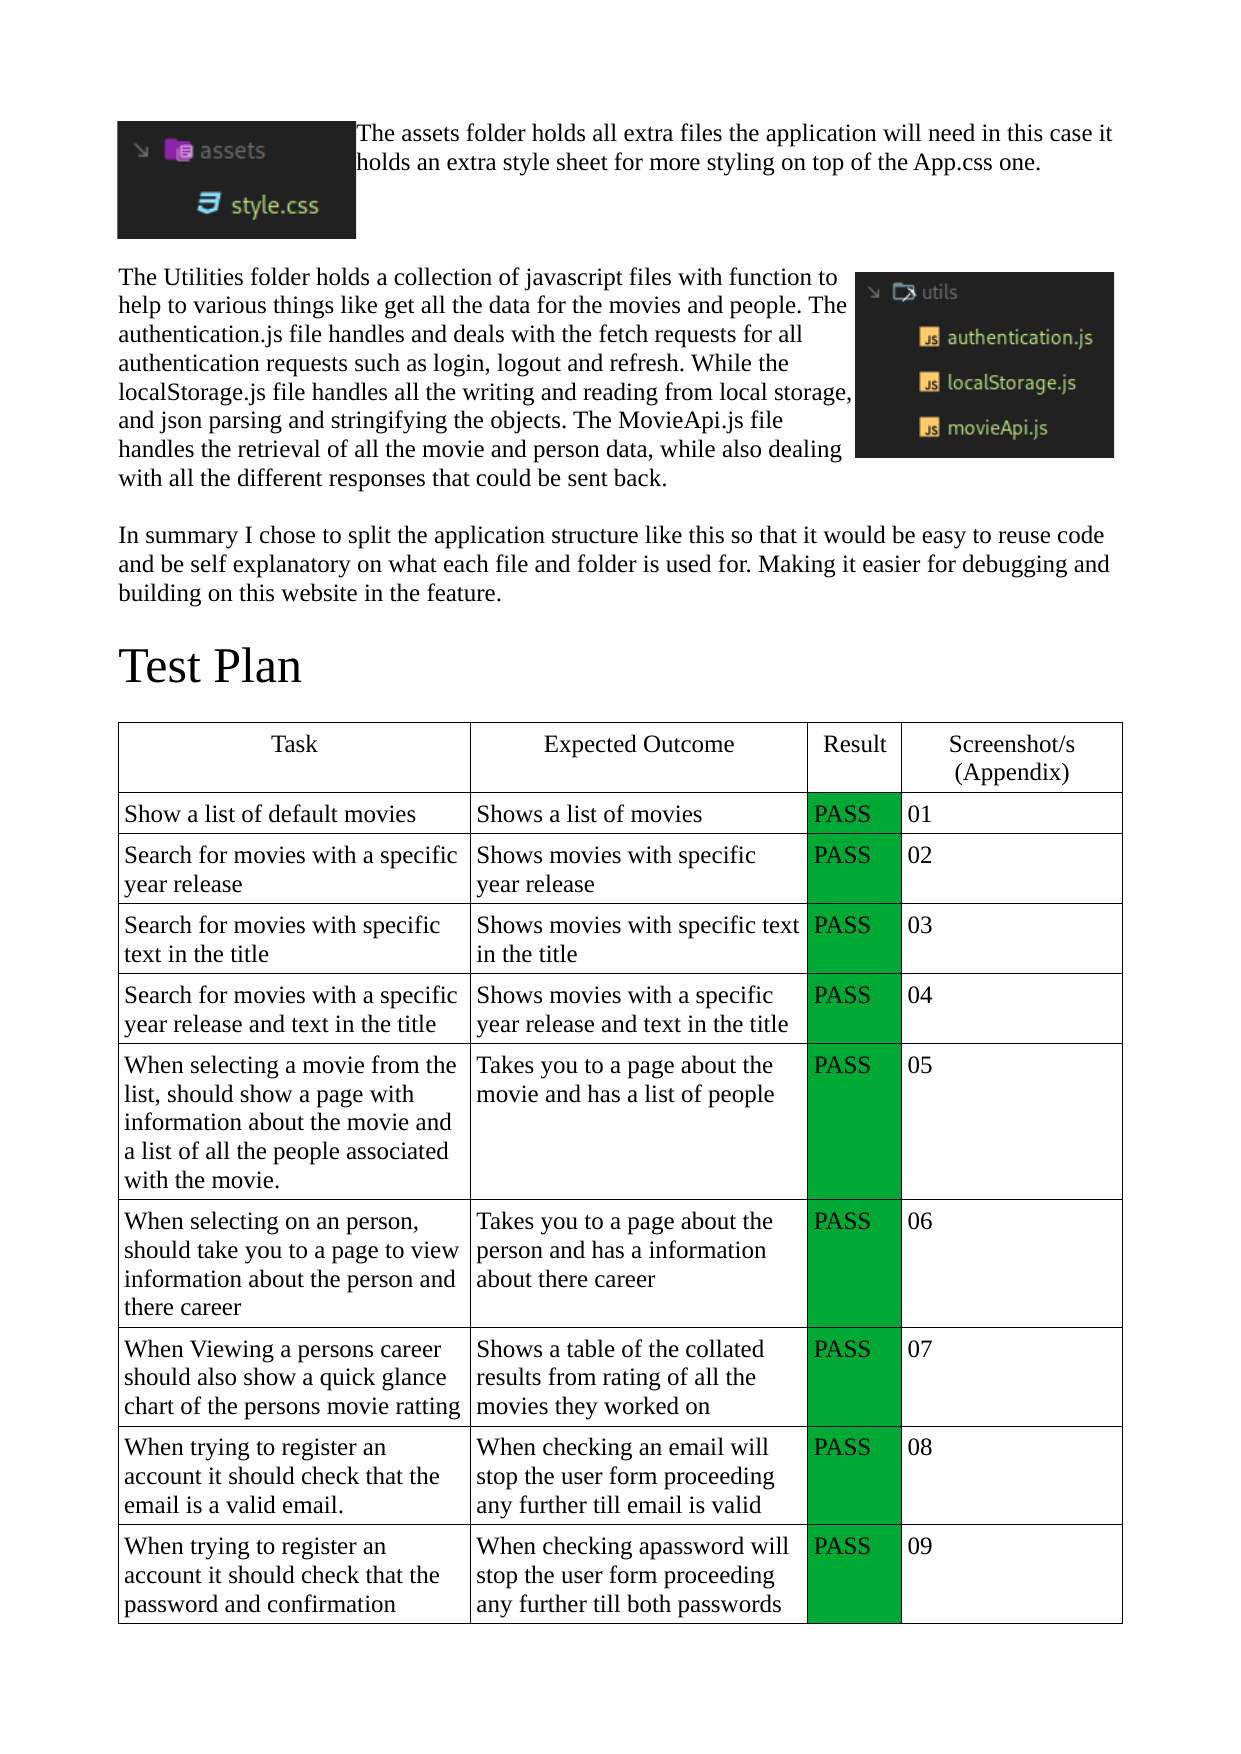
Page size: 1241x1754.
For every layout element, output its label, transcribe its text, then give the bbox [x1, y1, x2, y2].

table_header Expected Outcome [471, 723, 807, 792]
table_cell 08 [902, 1427, 1122, 1524]
table_cell 03 [902, 904, 1122, 973]
table_cell When checking apassword will stop the user form proceeding any further till both passwords [471, 1525, 807, 1623]
table_cell 02 [902, 834, 1122, 903]
table_cell PASS [808, 974, 901, 1043]
table_cell PASS [808, 834, 901, 903]
table_header Screenshot/s (Appendix) [902, 723, 1122, 792]
table_cell PASS [808, 1328, 901, 1426]
table_cell When selecting a movie from the list, should show a page with information about the movie and a list of all the people associated with the movie. [119, 1044, 470, 1199]
table_cell When trying to register an account it should check that the email is a valid email. [119, 1427, 470, 1524]
table_cell When trying to register an account it should check that the password and confirmation [119, 1525, 470, 1623]
table_cell PASS [808, 1044, 901, 1199]
picture [855, 272, 1115, 458]
table_cell Shows a table of the collated results from rating of all the movies they worked on [471, 1328, 807, 1426]
table_cell When checking an email will stop the user form proceeding any further till email is valid [471, 1427, 807, 1524]
table_cell Shows a list of movies [471, 793, 807, 833]
table_header Task [119, 723, 470, 792]
table_cell PASS [808, 904, 901, 973]
table_cell 01 [902, 793, 1122, 833]
text Test Plan [118, 636, 1122, 693]
table_cell Search for movies with a specific year release [119, 834, 470, 903]
table_cell When selecting on an person, should take you to a page to view information about the person and there career [119, 1200, 470, 1327]
table_cell Takes you to a page about the movie and has a list of people [471, 1044, 807, 1199]
table_cell 09 [902, 1525, 1122, 1623]
table_cell Shows movies with a specific year release and text in the title [471, 974, 807, 1043]
table_cell Search for movies with specific text in the title [119, 904, 470, 973]
table_cell When Viewing a persons career should also show a quick glance chart of the persons movie ratting [119, 1328, 470, 1426]
table_cell Shows movies with specific text in the title [471, 904, 807, 973]
table_cell PASS [808, 1200, 901, 1327]
text The Utilities folder holds a collection of javascript files with function to help to various things like get all the data for the movies and people. The authentication.js file handles and deals with the fetch requests for all authentication requests such as login, logout and refresh. While the localStorage.js file handles all the writing and reading from local storage, and json parsing and stringifying the objects. The MovieApi.js file handles the retrieval of all the movie and person data, while also dealing with all the different responses that could be sent back. [118, 262, 1122, 492]
table_cell Shows movies with specific year release [471, 834, 807, 903]
table_cell Show a list of default movies [119, 793, 470, 833]
table_header Result [808, 723, 901, 792]
text In summary I chose to split the application structure like this so that it would be easy to reuse code and be self explanatory on what each file and folder is used for. Making it easier for debugging and building on this website in the feature. [118, 521, 1122, 607]
picture [117, 121, 357, 239]
table_cell 04 [902, 974, 1122, 1043]
table_cell Search for movies with a specific year release and text in the title [119, 974, 470, 1043]
table_cell PASS [808, 793, 901, 833]
table_cell 06 [902, 1200, 1122, 1327]
table_cell 05 [902, 1044, 1122, 1199]
table_cell 07 [902, 1328, 1122, 1426]
text The assets folder holds all extra files the application will need in this case it holds an extra style sheet for more styling on top of the App.css one. [118, 118, 1122, 176]
table_cell PASS [808, 1525, 901, 1623]
table_cell Takes you to a page about the person and has a information about there career [471, 1200, 807, 1327]
table_cell PASS [808, 1427, 901, 1524]
